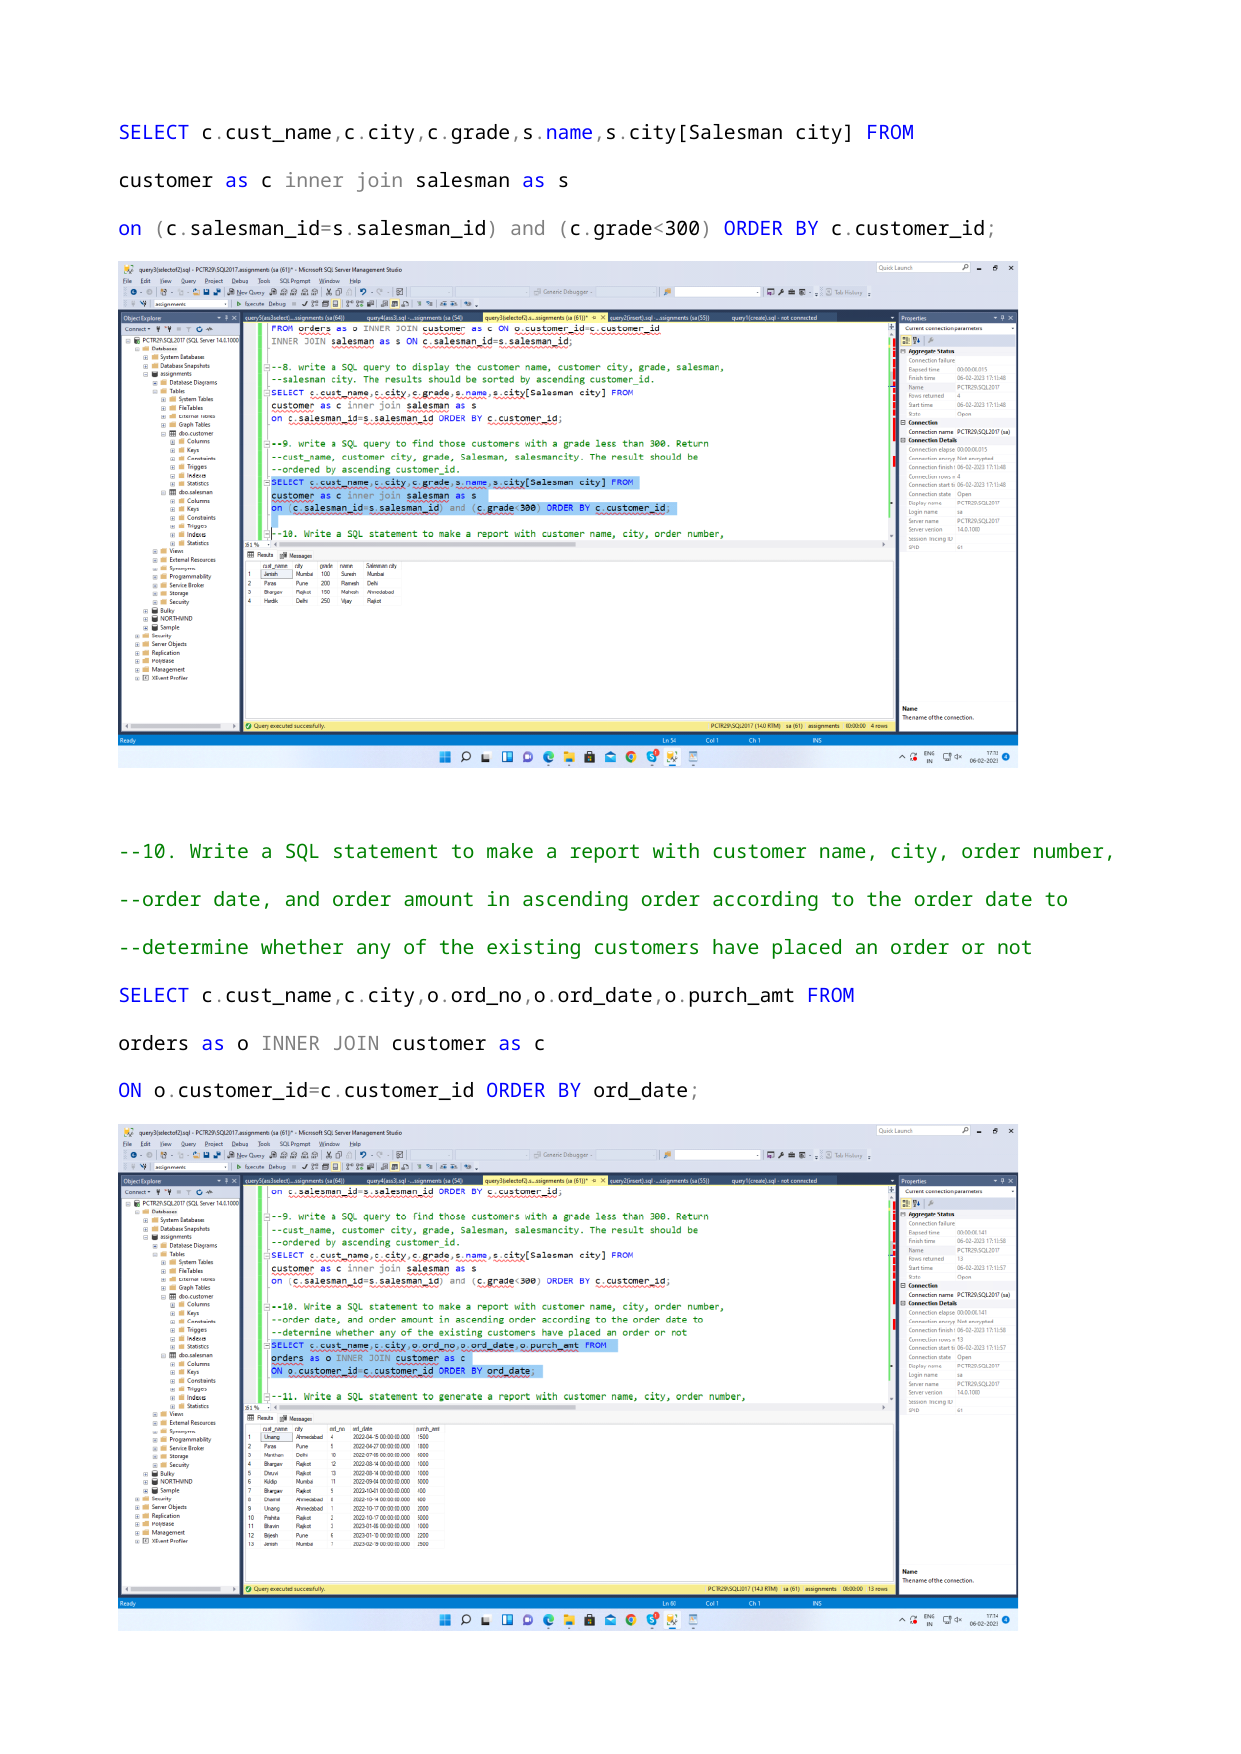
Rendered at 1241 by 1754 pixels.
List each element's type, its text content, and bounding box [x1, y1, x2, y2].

text on (c.salesman_id=s.salesman_id) and (c.grade<300) ORDER BY c.customer_id; [118, 214, 1122, 241]
text orders as o INNER JOIN customer as c [118, 1029, 1122, 1056]
text SELECT c.cust_name,c.city,o.ord_no,o.ord_date,o.purch_amt FROM [118, 981, 1122, 1008]
text ON o.customer_id=c.customer_id ORDER BY ord_date; [118, 1077, 1122, 1103]
text SELECT c.cust_name,c.city,c.grade,s.name,s.city[Salesman city] FROM [118, 118, 1122, 145]
text --10. Write a SQL statement to make a report with customer name, city, order number, [118, 837, 1122, 864]
text customer as c inner join salesman as s [118, 166, 1122, 193]
text --determine whether any of the existing customers have placed an order or not [118, 933, 1122, 960]
text --order date, and order amount in ascending order according to the order date to [118, 885, 1122, 912]
